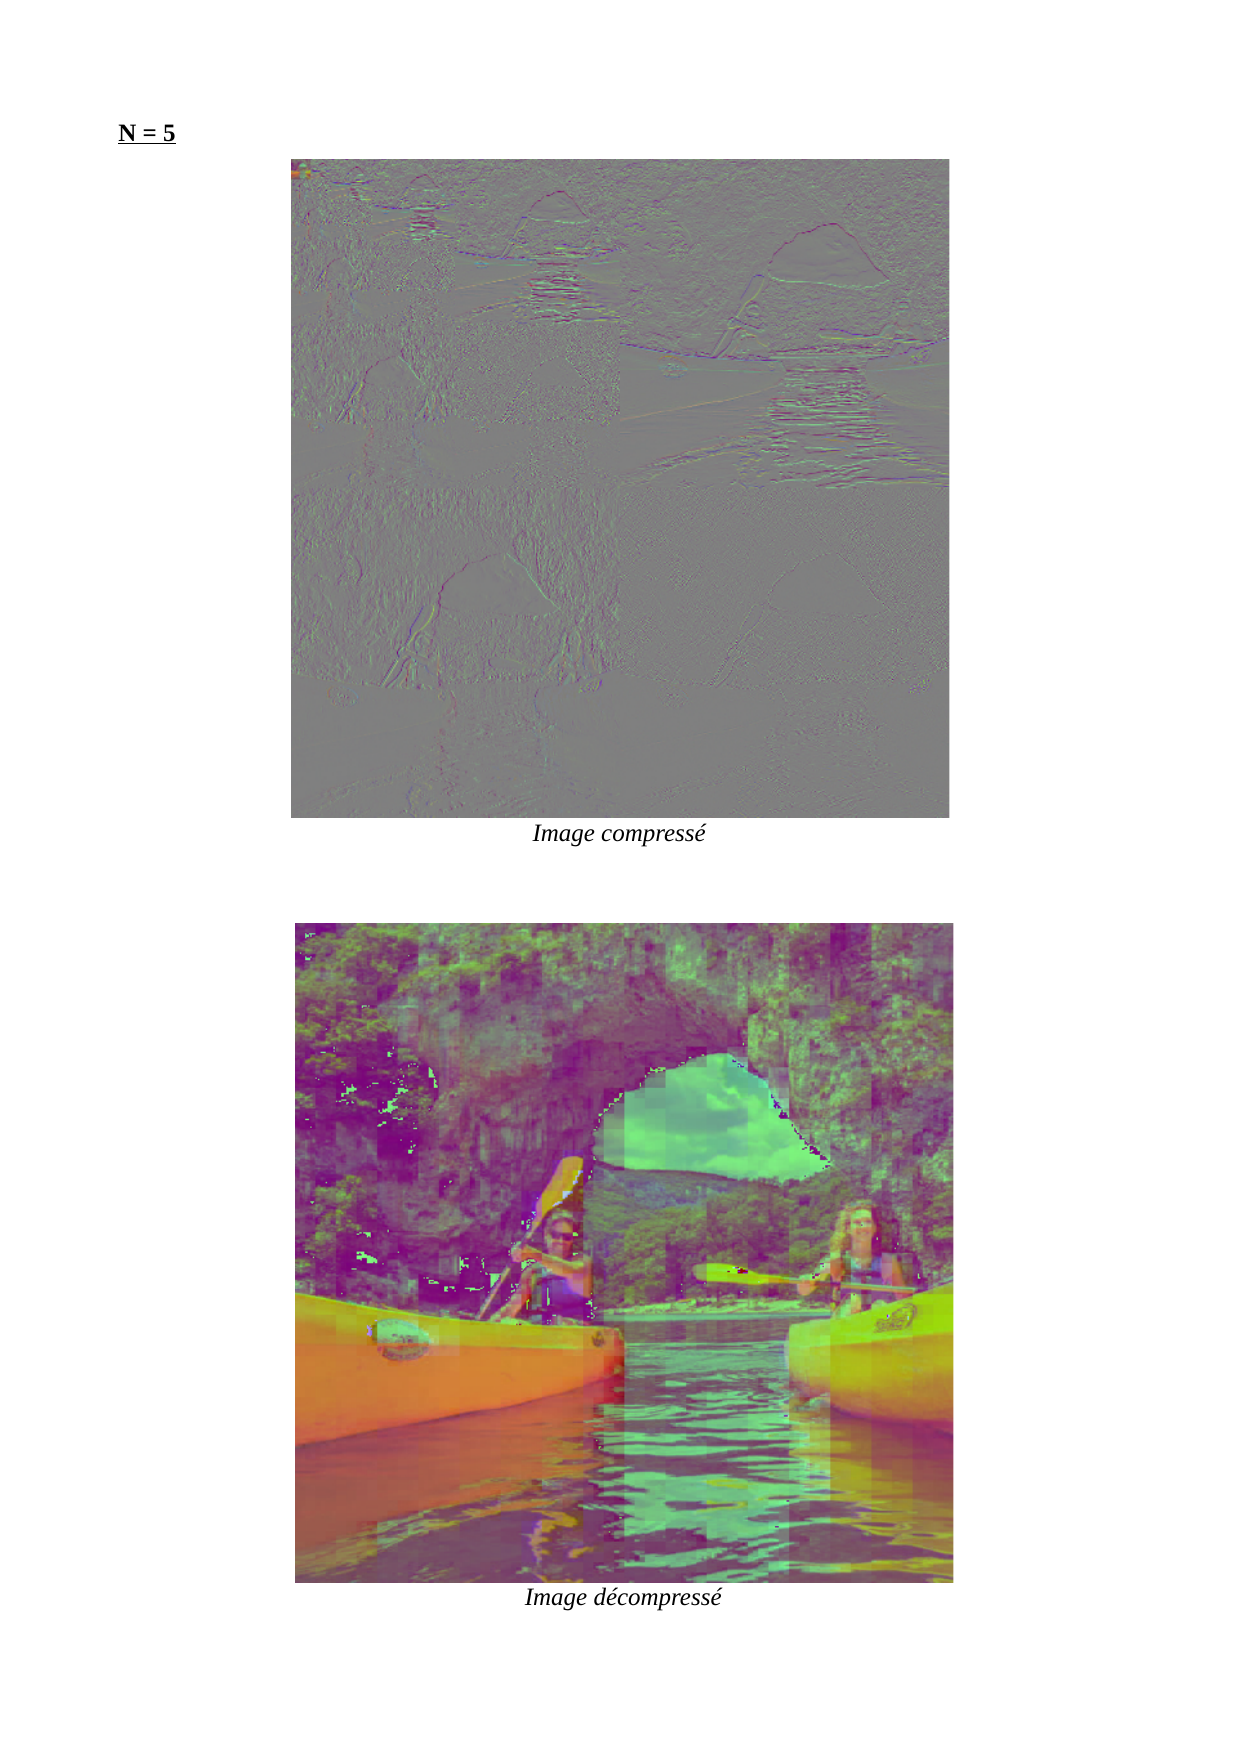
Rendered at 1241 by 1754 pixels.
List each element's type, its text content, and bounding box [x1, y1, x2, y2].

text Image décompressé [295, 1583, 953, 1611]
text Image compressé [291, 818, 949, 847]
text N = 5 [118, 118, 1122, 147]
picture [295, 923, 954, 1583]
picture [291, 159, 950, 818]
